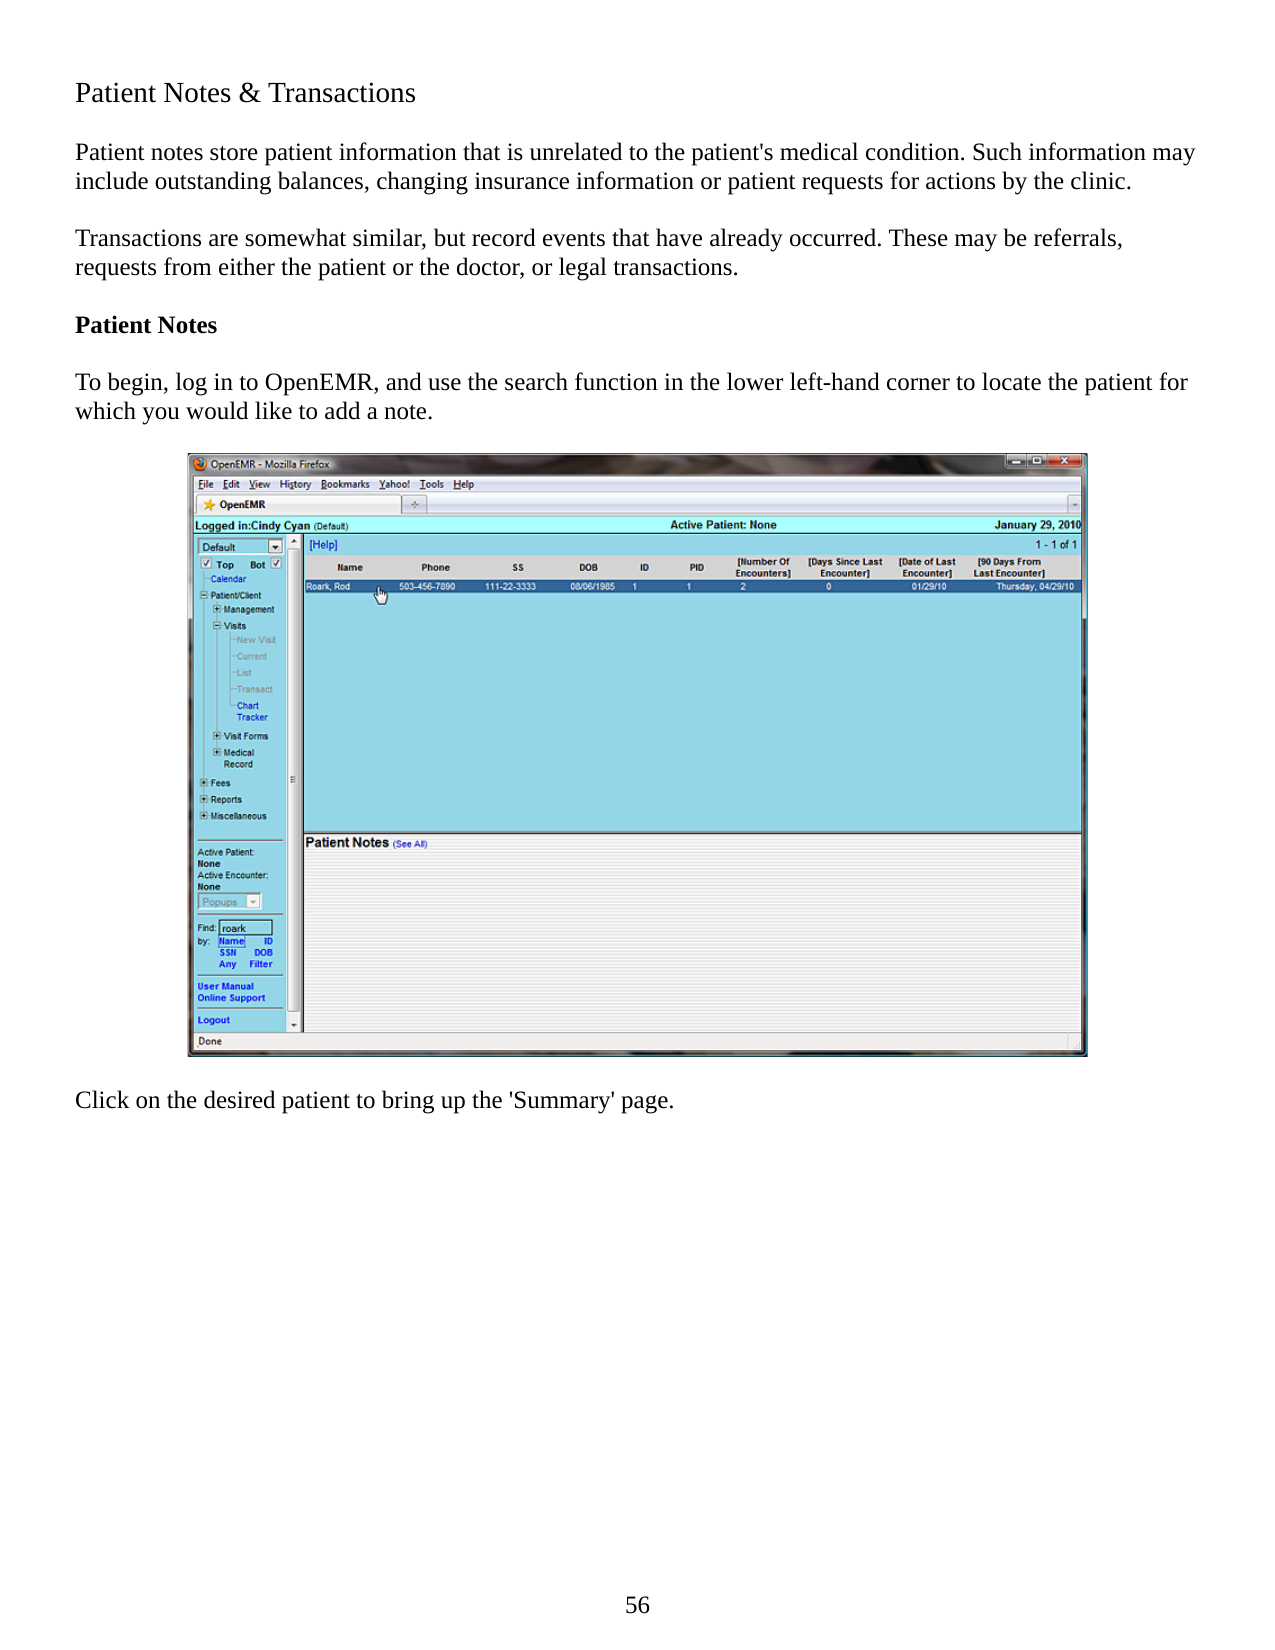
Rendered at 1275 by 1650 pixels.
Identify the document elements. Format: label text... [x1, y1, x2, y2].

picture [187, 453, 1088, 1057]
text Click on the desired patient to bring up the 'Summary' page. [75, 1085, 1200, 1114]
text To begin, log in to OpenEMR, and use the search function in the lower left-hand corner to locate the patient for which you would like to add a note. [75, 367, 1200, 425]
text Transactions are somewhat similar, but record events that have already occurred. These may be referrals, requests from either the patient or the doctor, or legal transactions. [75, 223, 1200, 281]
text Patient notes store patient information that is unrelated to the patient's medical condition. Such information may include outstanding balances, changing insurance information or patient requests for actions by the clinic. [75, 137, 1200, 195]
text Patient Notes [75, 310, 1200, 338]
text Patient Notes & Transactions [75, 75, 1200, 108]
